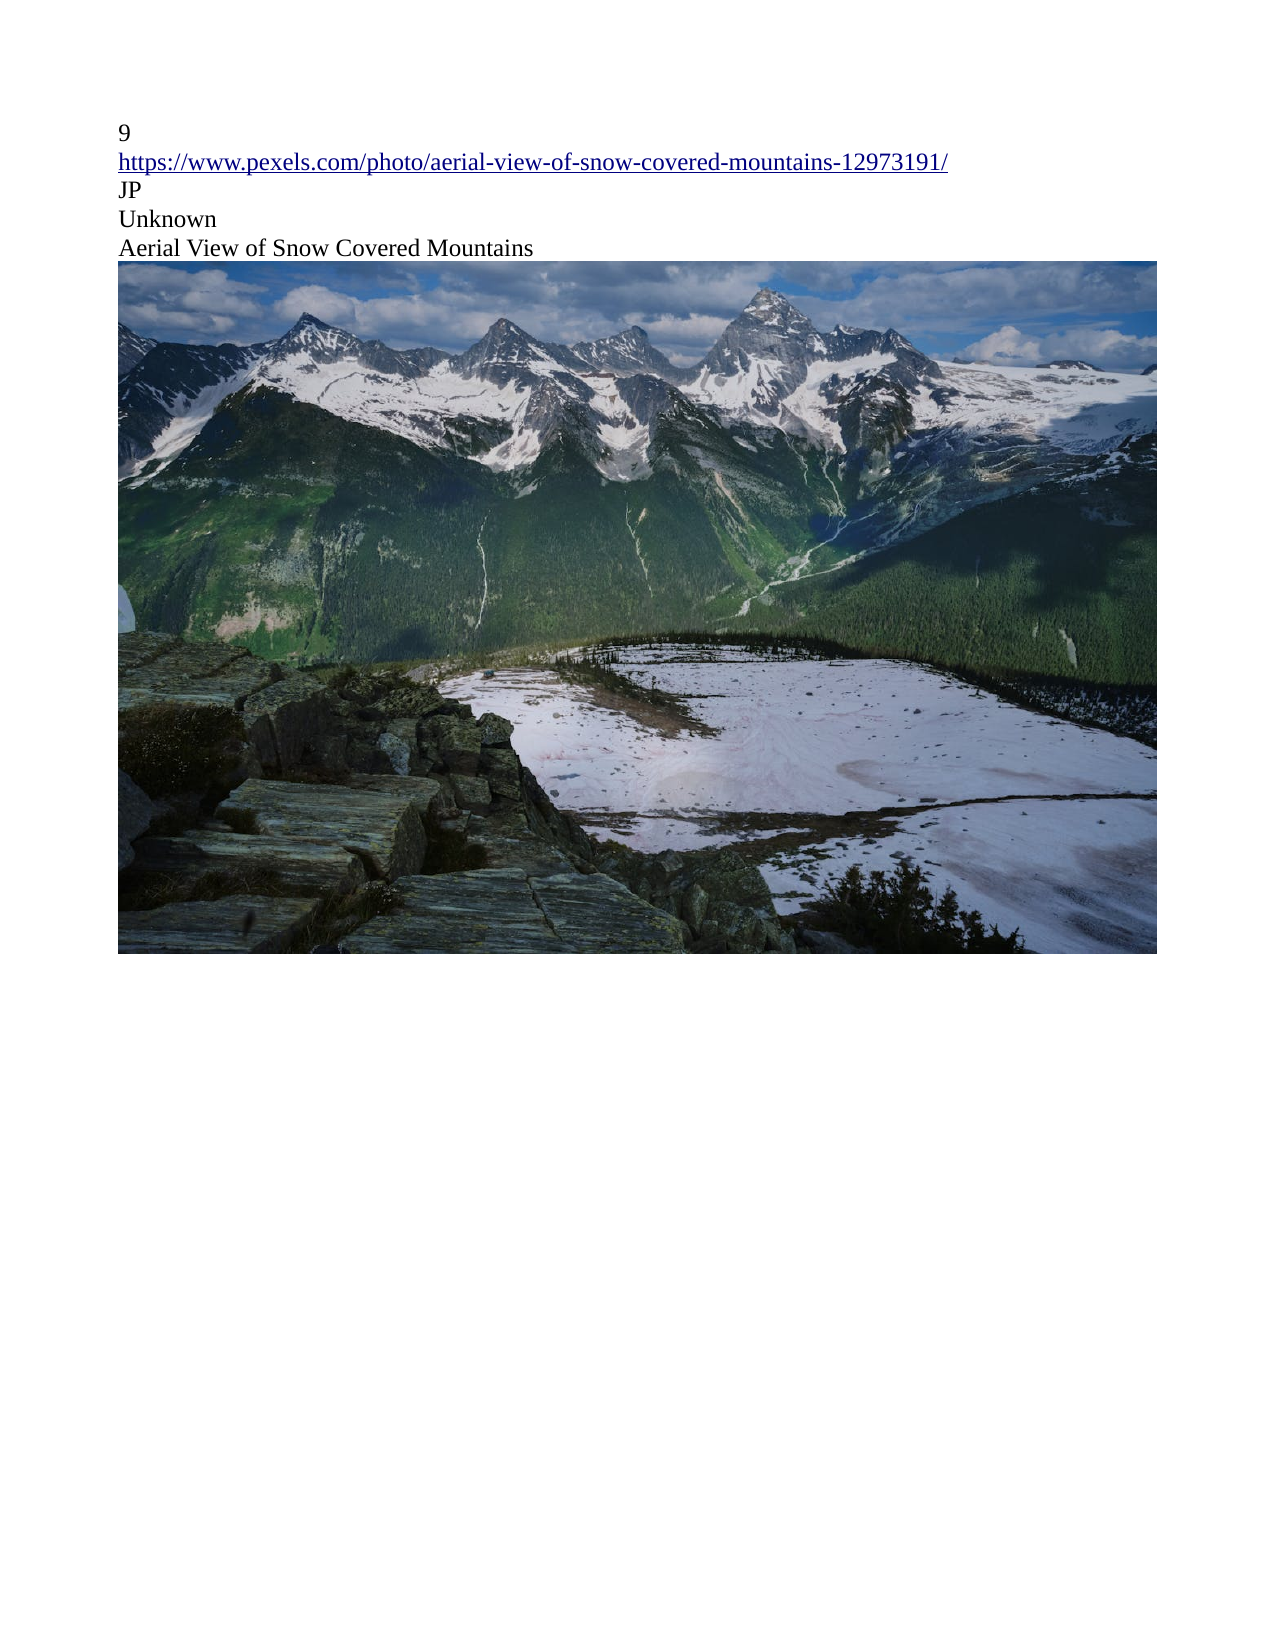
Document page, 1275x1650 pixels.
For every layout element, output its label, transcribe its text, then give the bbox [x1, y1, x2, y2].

text https://www.pexels.com/photo/aerial-view-of-snow-covered-mountains-12973191/ [118, 147, 1157, 176]
text 9 [118, 118, 1157, 147]
text JP [118, 176, 1157, 204]
text Aerial View of Snow Covered Mountains [118, 233, 1157, 261]
picture [118, 261, 1157, 954]
text Unknown [118, 204, 1157, 233]
